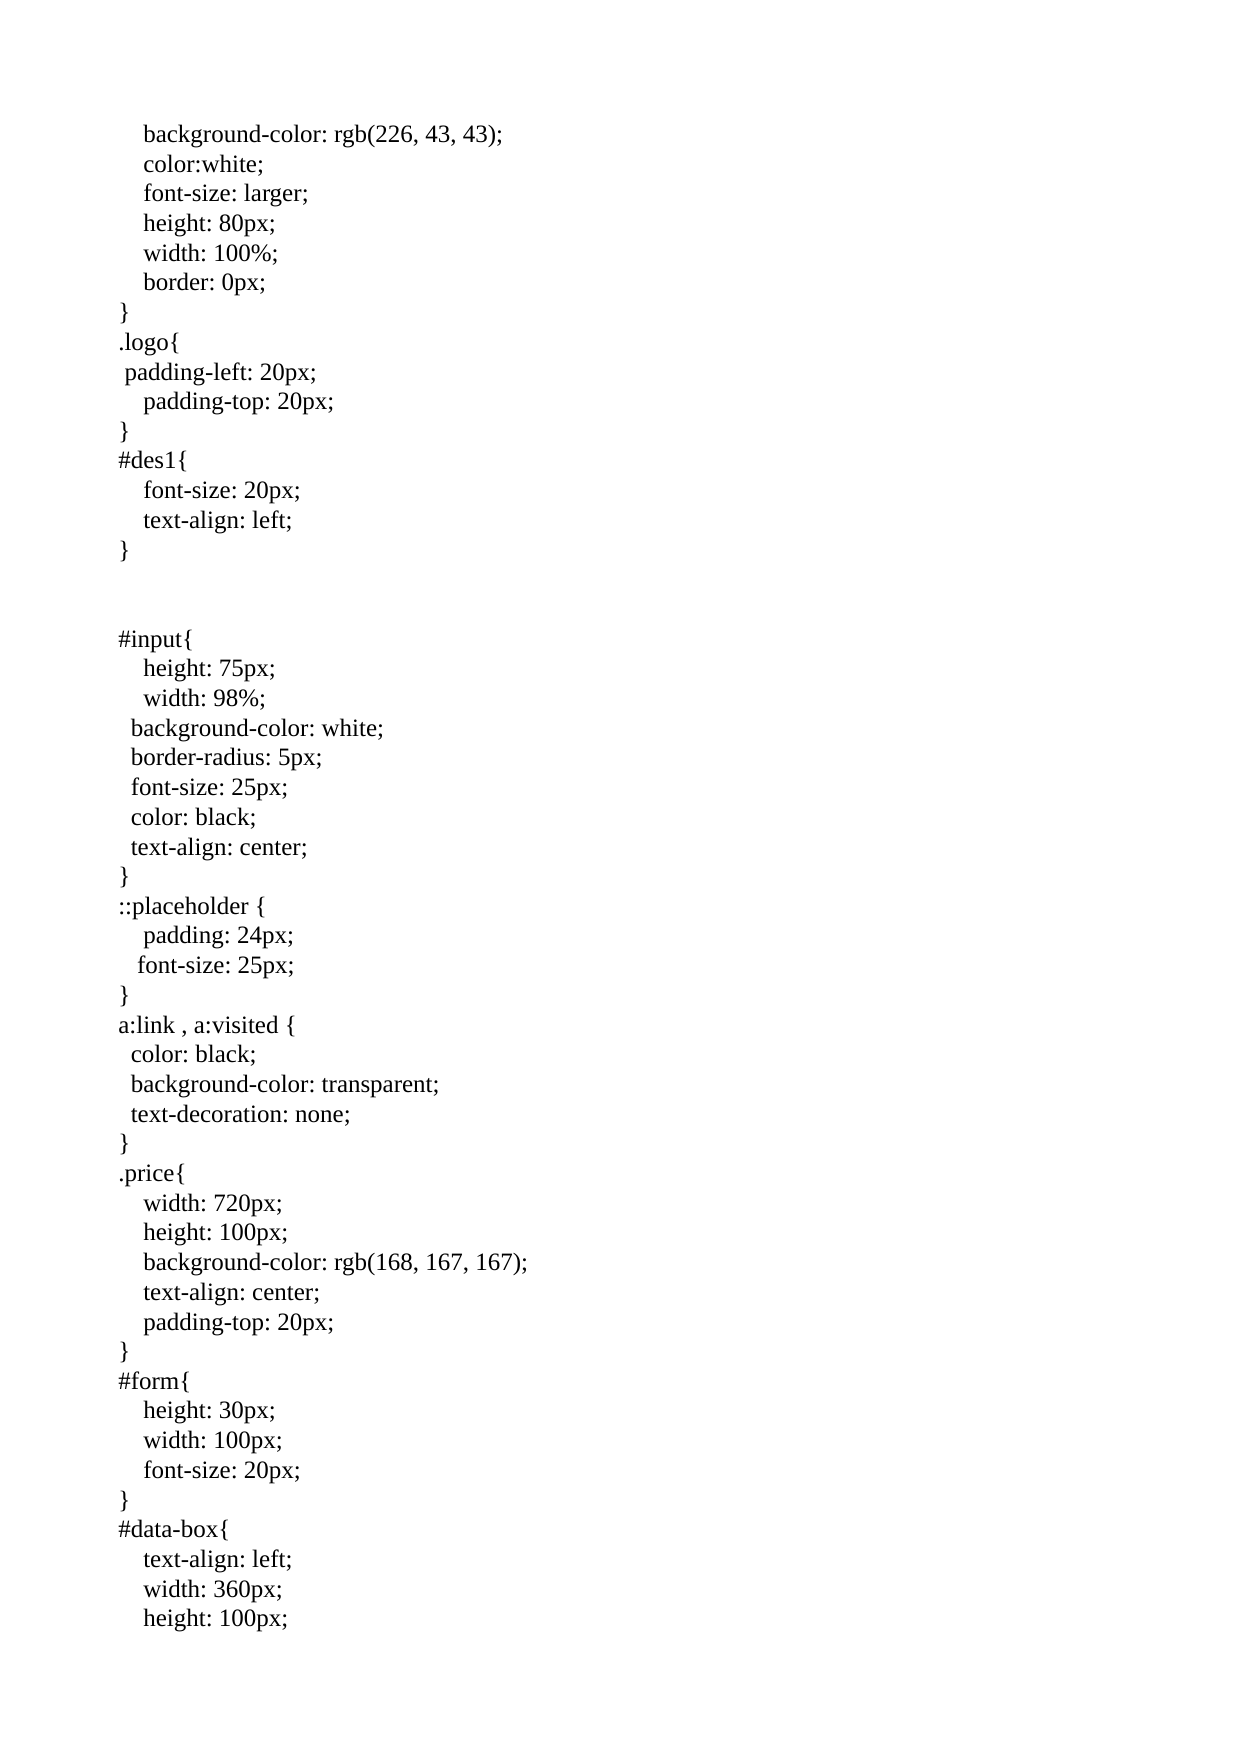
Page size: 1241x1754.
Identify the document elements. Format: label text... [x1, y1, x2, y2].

text height: 30px; [118, 1395, 1122, 1424]
text .price{ [118, 1157, 1122, 1187]
text height: 75px; [118, 652, 1122, 682]
text text-align: center; [118, 831, 1122, 860]
text } [118, 1127, 1122, 1157]
text background-color: rgb(226, 43, 43); [118, 118, 1122, 148]
text font-size: larger; [118, 177, 1122, 207]
text width: 360px; [118, 1573, 1122, 1602]
text ::placeholder { [118, 890, 1122, 920]
text color: black; [118, 1038, 1122, 1068]
text #data-box{ [118, 1513, 1122, 1543]
text border: 0px; [118, 267, 1122, 296]
text } [118, 534, 1122, 563]
text padding-left: 20px; [118, 356, 1122, 385]
text width: 100%; [118, 237, 1122, 267]
text } [118, 415, 1122, 445]
text text-decoration: none; [118, 1098, 1122, 1127]
text color: black; [118, 801, 1122, 831]
text padding-top: 20px; [118, 1306, 1122, 1335]
text } [118, 860, 1122, 890]
text padding-top: 20px; [118, 385, 1122, 415]
text } [118, 296, 1122, 326]
text height: 80px; [118, 207, 1122, 237]
text width: 720px; [118, 1187, 1122, 1217]
text #input{ [118, 623, 1122, 652]
text } [118, 979, 1122, 1009]
text width: 100px; [118, 1424, 1122, 1454]
text color:white; [118, 148, 1122, 177]
text font-size: 20px; [118, 474, 1122, 504]
text text-align: left; [118, 504, 1122, 534]
text border-radius: 5px; [118, 742, 1122, 771]
text height: 100px; [118, 1602, 1122, 1632]
text font-size: 25px; [118, 771, 1122, 801]
text a:link , a:visited { [118, 1009, 1122, 1038]
text background-color: rgb(168, 167, 167); [118, 1246, 1122, 1276]
text padding: 24px; [118, 920, 1122, 949]
text text-align: left; [118, 1543, 1122, 1573]
text font-size: 20px; [118, 1454, 1122, 1484]
text width: 98%; [118, 682, 1122, 712]
text background-color: white; [118, 712, 1122, 742]
text background-color: transparent; [118, 1068, 1122, 1098]
text } [118, 1335, 1122, 1365]
text font-size: 25px; [118, 949, 1122, 979]
text #des1{ [118, 445, 1122, 474]
text #form{ [118, 1365, 1122, 1395]
text height: 100px; [118, 1217, 1122, 1246]
text text-align: center; [118, 1276, 1122, 1306]
text .logo{ [118, 326, 1122, 356]
text } [118, 1484, 1122, 1513]
